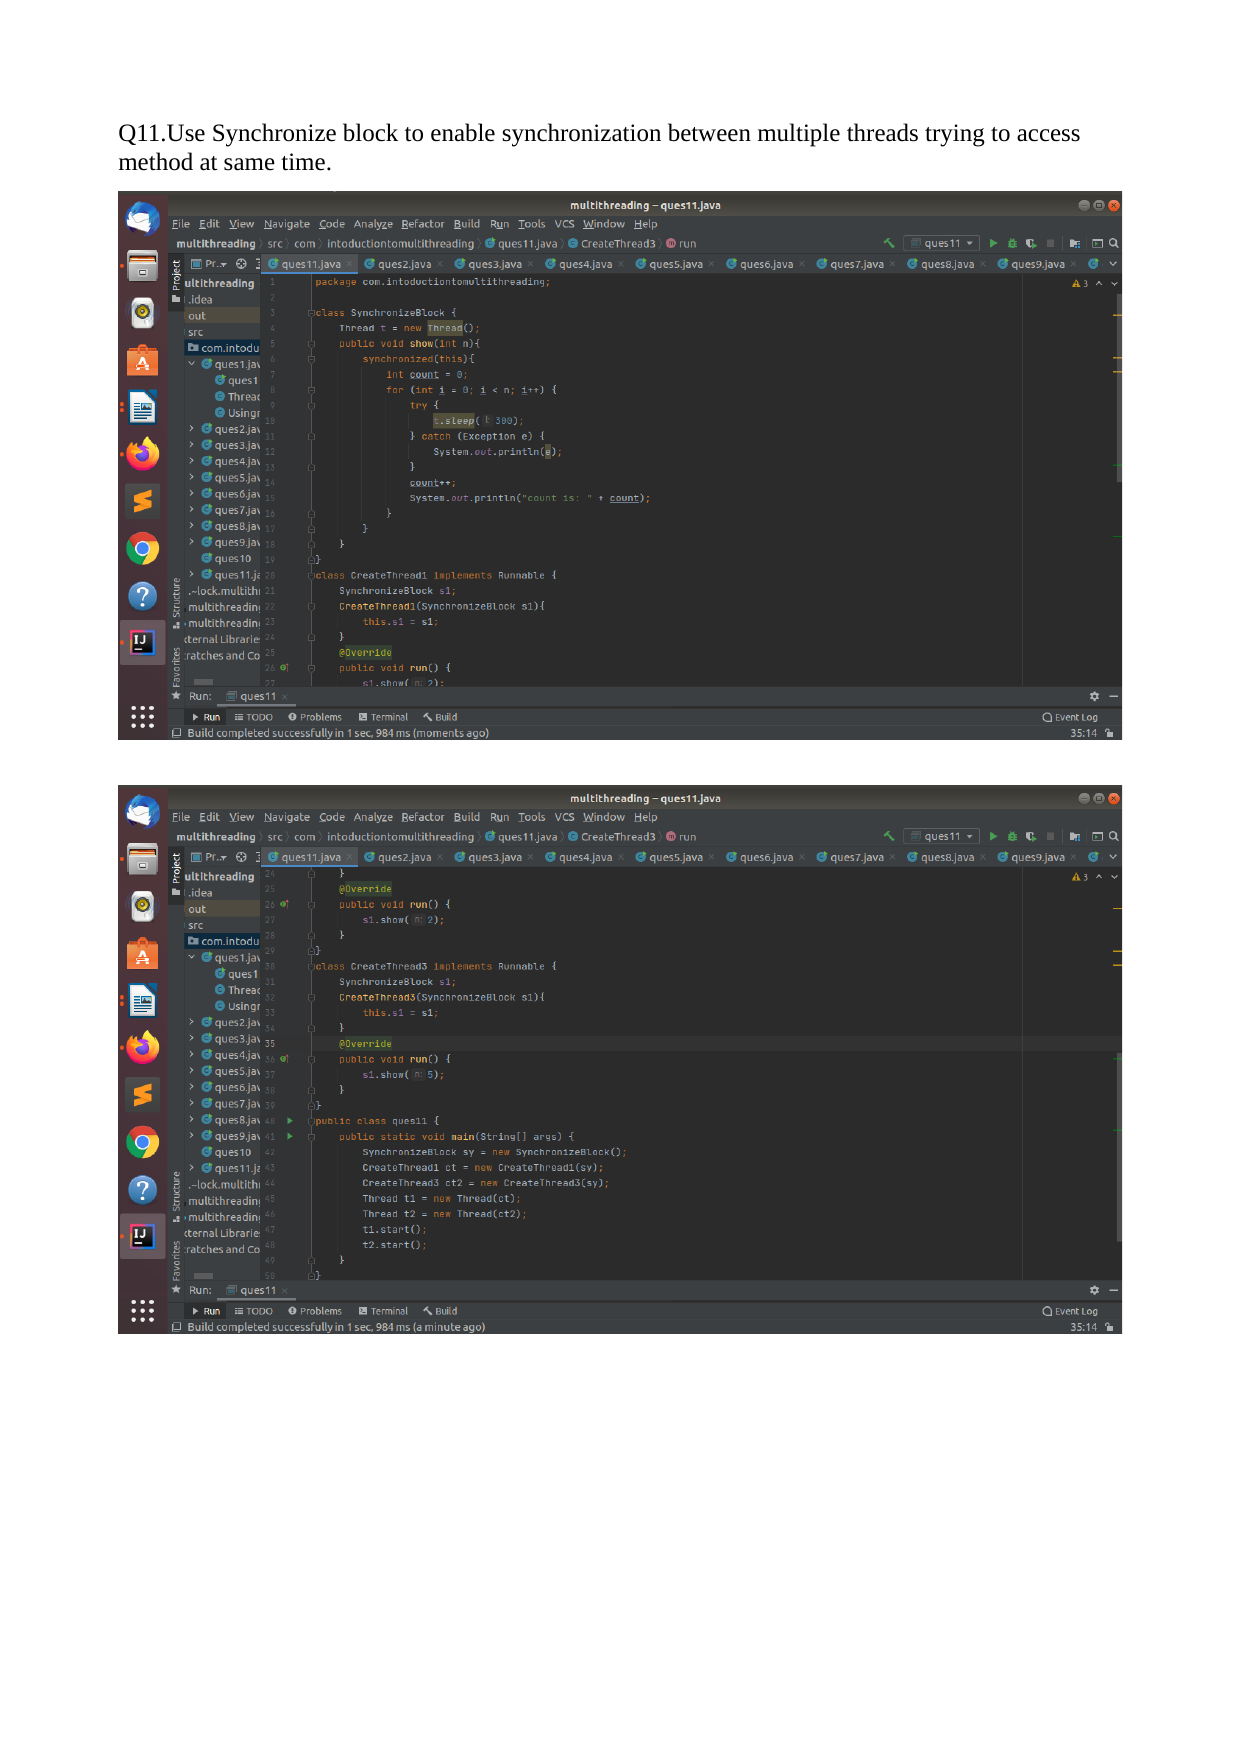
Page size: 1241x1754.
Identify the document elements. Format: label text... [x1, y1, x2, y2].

picture [118, 191, 1123, 740]
picture [118, 785, 1123, 1334]
text Q11.Use Synchronize block to enable synchronization between multiple threads trying to access method at same time. [118, 118, 1122, 176]
